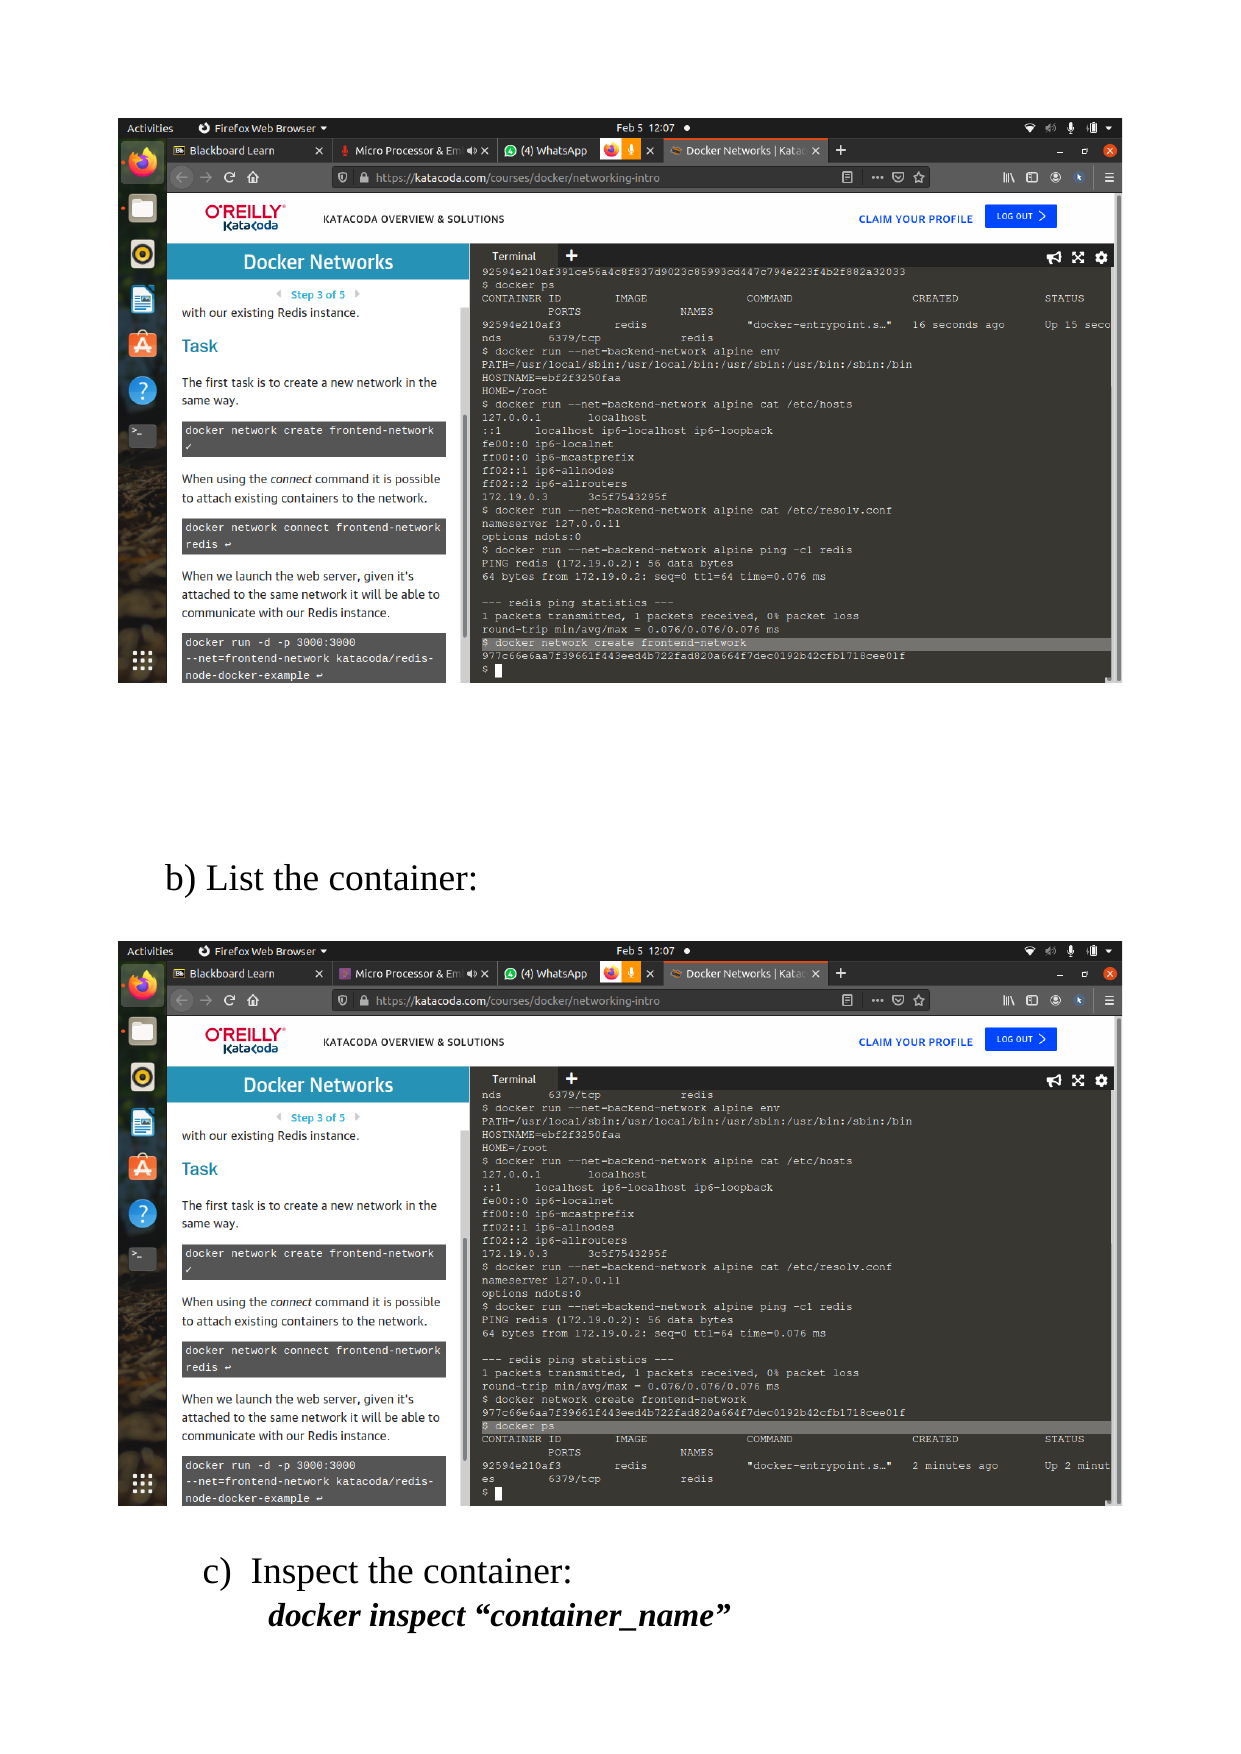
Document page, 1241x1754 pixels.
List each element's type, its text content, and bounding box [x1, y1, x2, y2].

text c) Inspect the container: [118, 1549, 1122, 1592]
picture [118, 941, 1123, 1506]
text b) List the container: [118, 855, 1122, 898]
picture [118, 118, 1123, 683]
text docker inspect “container_name” [118, 1592, 1122, 1635]
